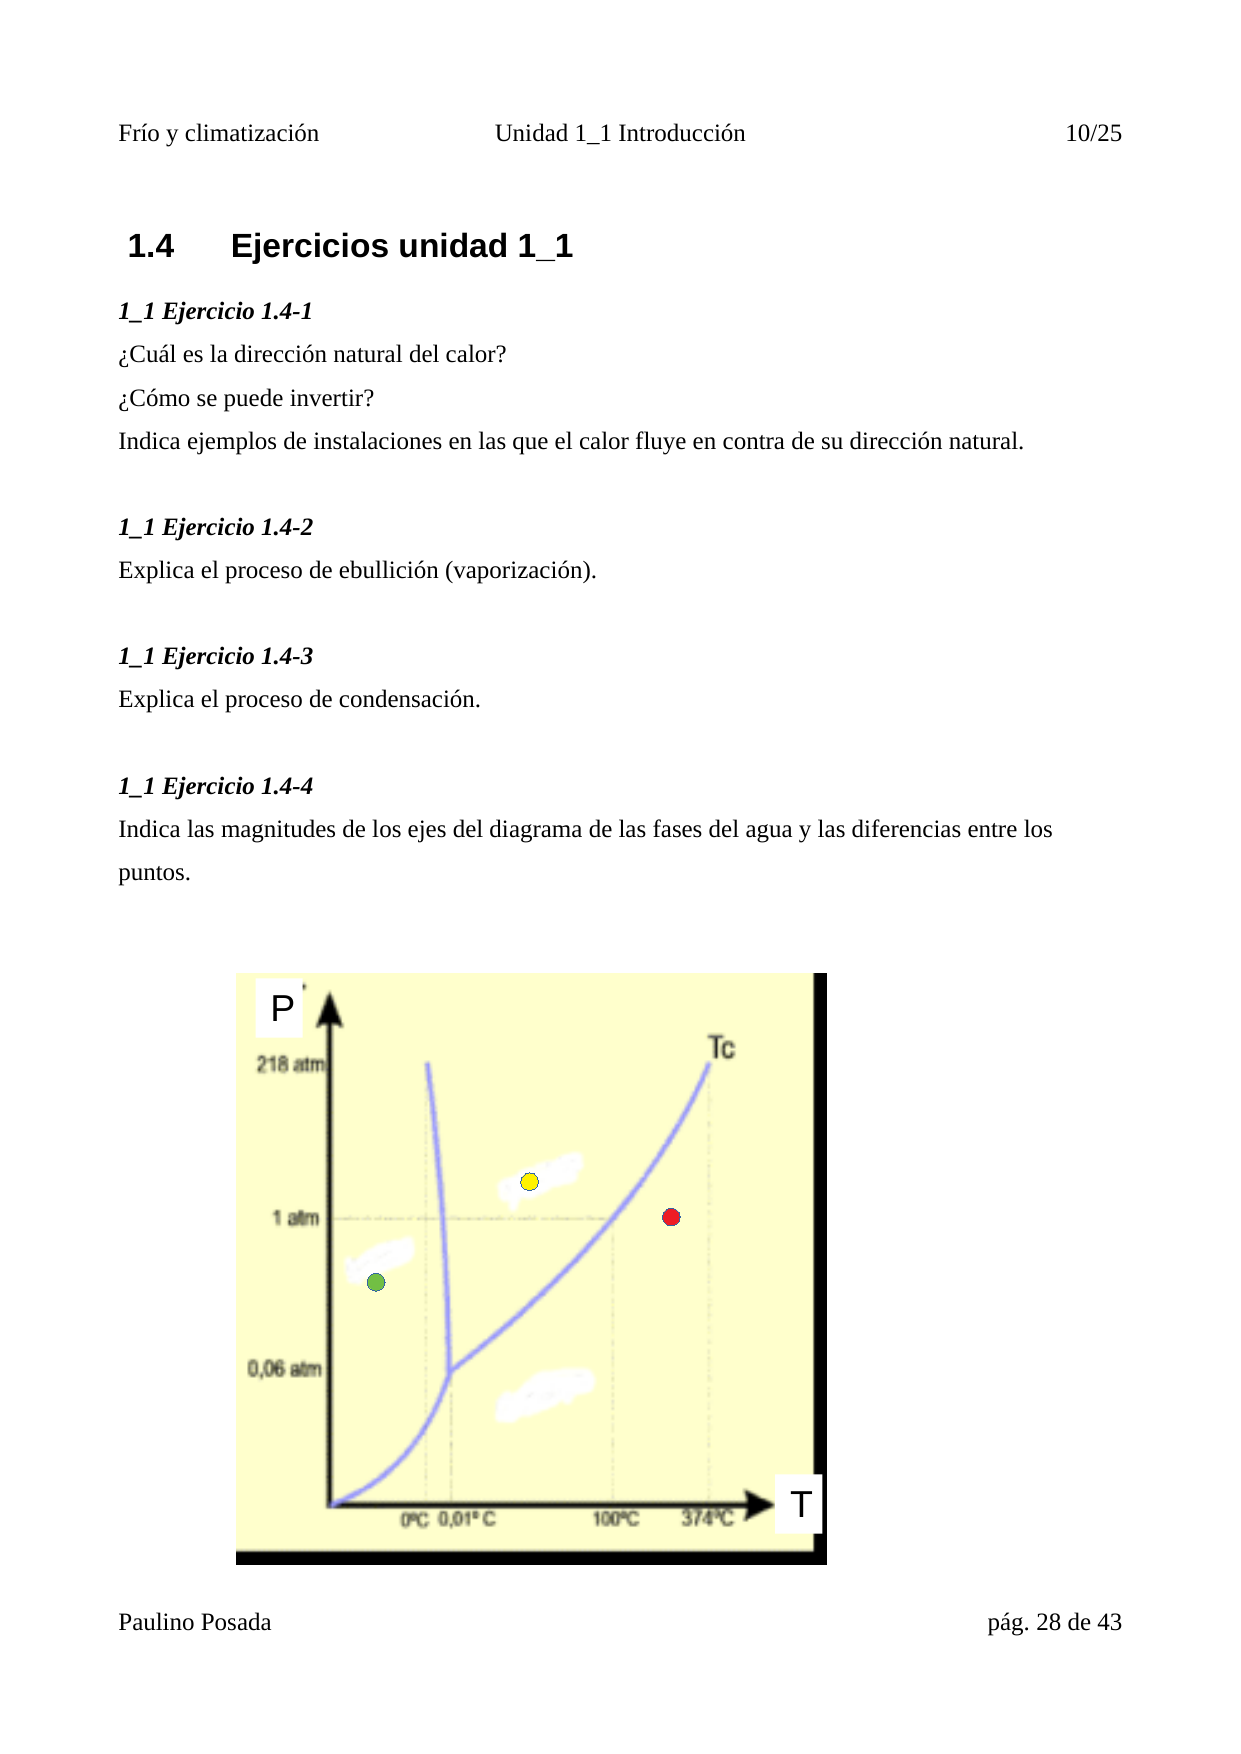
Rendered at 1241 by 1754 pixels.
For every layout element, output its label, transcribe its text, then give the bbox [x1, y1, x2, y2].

subtitle Ejercicios unidad 1_1 [118, 226, 1122, 264]
text 1_1 Ejercicio 1.4-4 [118, 771, 1122, 799]
text Explica el proceso de ebullición (vaporización). [118, 555, 1122, 584]
text ¿Cuál es la dirección natural del calor? [118, 339, 1122, 368]
text 1_1 Ejercicio 1.4-1 [118, 296, 1122, 325]
text 1_1 Ejercicio 1.4-2 [118, 512, 1122, 541]
picture [236, 973, 827, 1565]
text 1_1 Ejercicio 1.4-3 [118, 641, 1122, 670]
text Explica el proceso de condensación. [118, 684, 1122, 713]
text Indica ejemplos de instalaciones en las que el calor fluye en contra de su dirección natural. [118, 426, 1122, 454]
text puntos. [118, 857, 1122, 886]
text ¿Cómo se puede invertir? [118, 383, 1122, 411]
text Indica las magnitudes de los ejes del diagrama de las fases del agua y las diferencias entre los [118, 814, 1122, 843]
